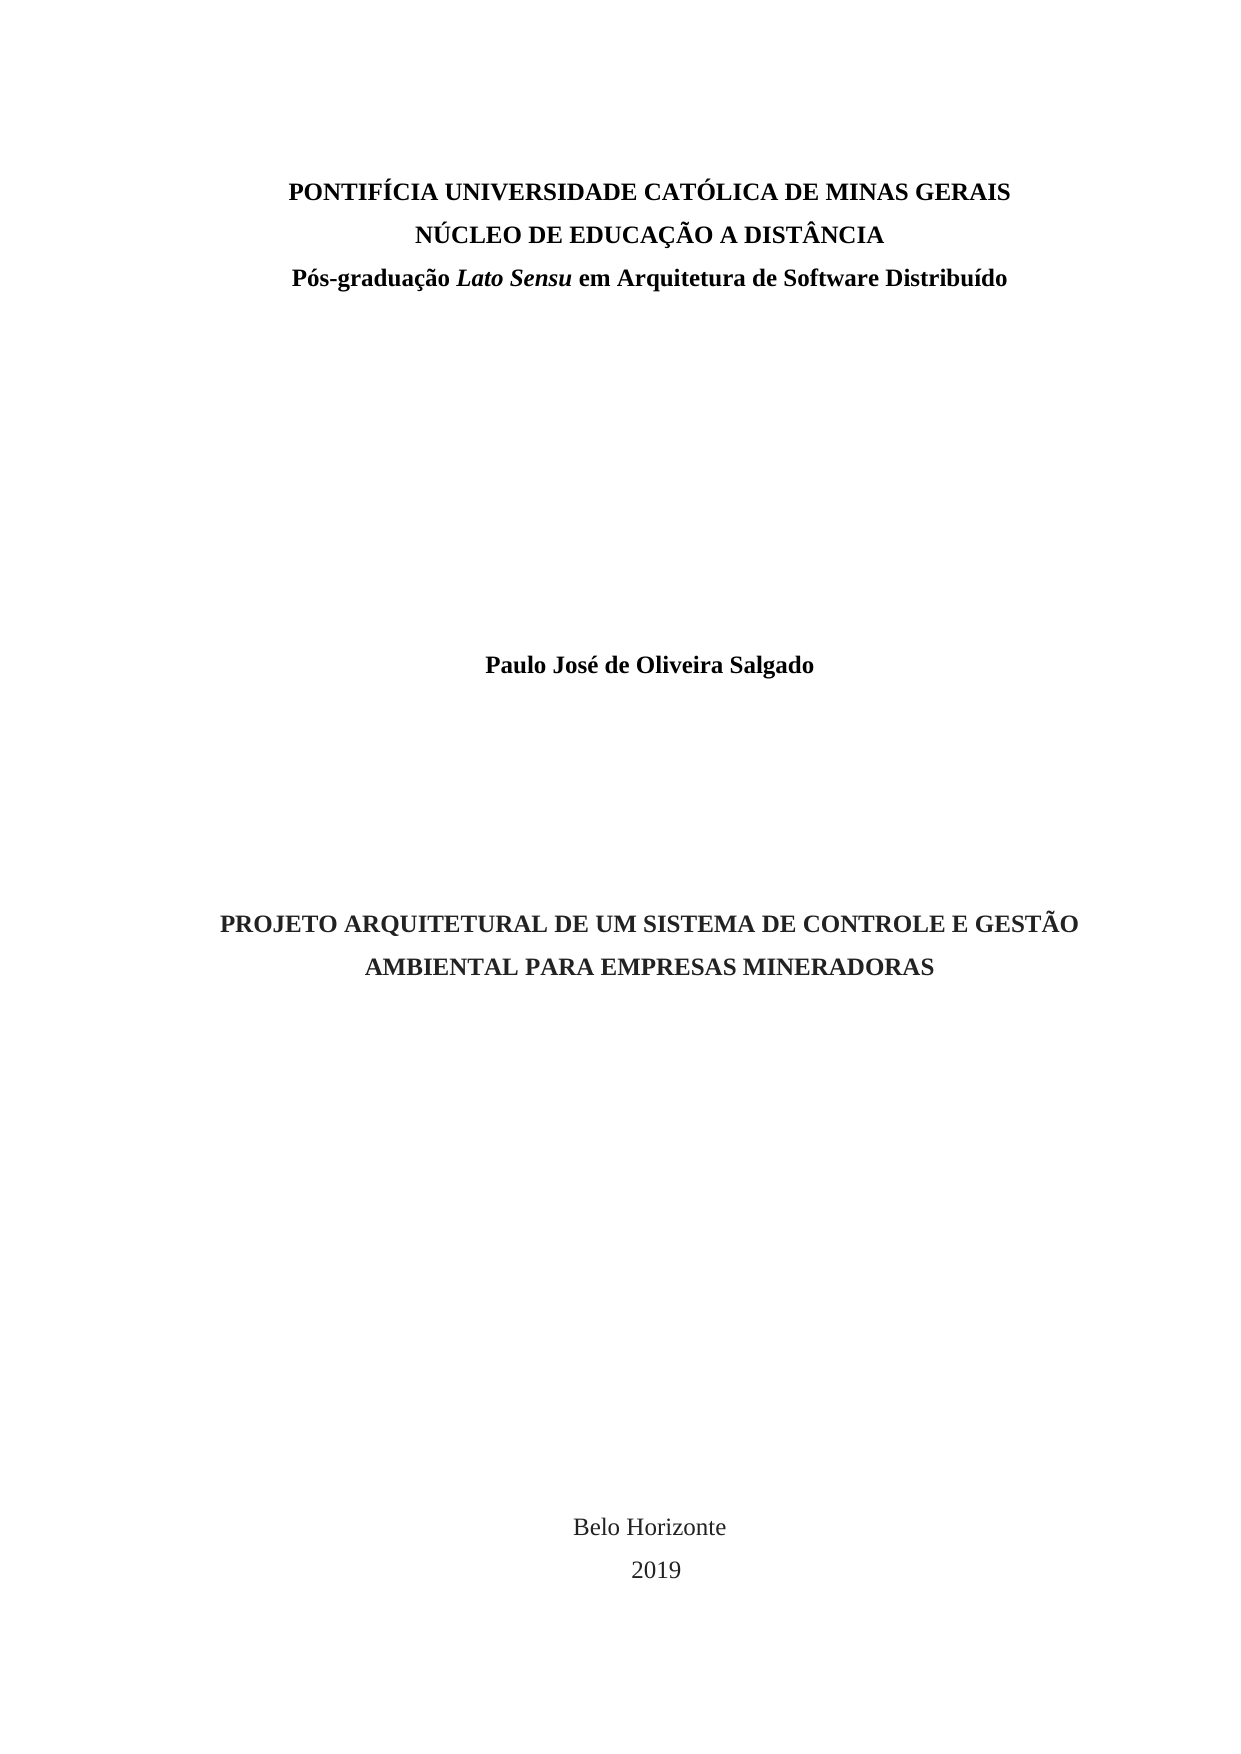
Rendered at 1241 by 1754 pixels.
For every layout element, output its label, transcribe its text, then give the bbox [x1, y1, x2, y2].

text 2019 [177, 1556, 1122, 1584]
text Paulo José de Oliveira Salgado [177, 650, 1122, 679]
text PONTIFÍCIA UNIVERSIDADE CATÓLICA DE MINAS GERAIS NÚCLEO DE EDUCAÇÃO A DISTÂNCIA [177, 177, 1122, 249]
text Belo Horizonte [177, 1512, 1122, 1541]
text Pós-graduação Lato Sensu em Arquitetura de Software Distribuído [177, 263, 1122, 334]
text PROJETO ARQUITETURAL DE UM SISTEMA DE CONTROLE E GESTÃO AMBIENTAL PARA EMPRESAS MINERADORAS [177, 909, 1122, 981]
